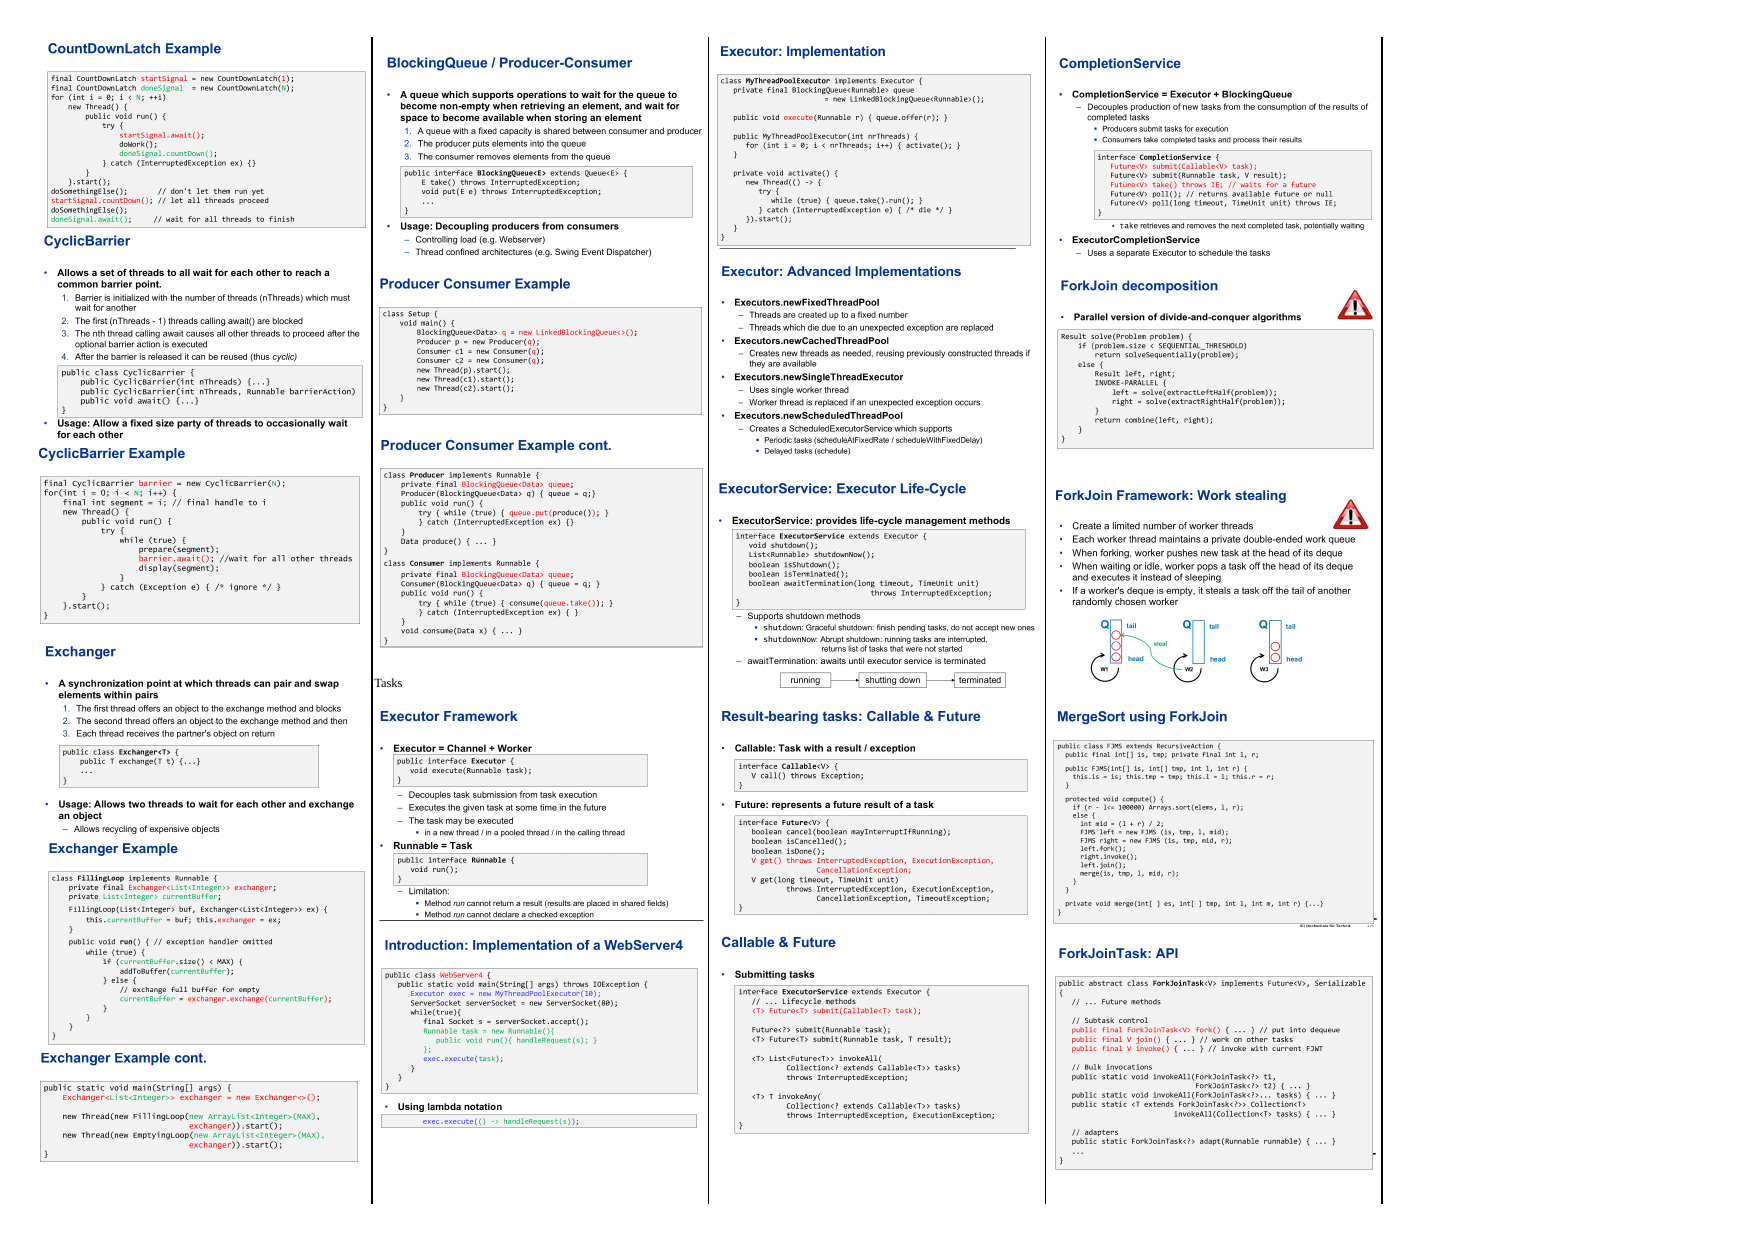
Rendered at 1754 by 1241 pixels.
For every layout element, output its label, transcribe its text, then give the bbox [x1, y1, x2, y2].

picture [710, 474, 1043, 690]
picture [374, 934, 707, 1136]
picture [1047, 274, 1380, 469]
picture [1047, 703, 1380, 927]
picture [33, 1053, 366, 1164]
picture [710, 703, 1043, 917]
picture [1047, 482, 1380, 690]
picture [33, 443, 366, 637]
picture [37, 37, 370, 440]
picture [374, 275, 707, 423]
picture [710, 262, 1043, 461]
picture [1047, 940, 1380, 1173]
picture [374, 436, 707, 648]
picture [374, 705, 707, 921]
text Tasks [374, 676, 706, 691]
picture [37, 641, 370, 1047]
picture [710, 931, 1043, 1141]
picture [374, 51, 707, 262]
picture [1047, 51, 1380, 260]
picture [710, 37, 1043, 249]
